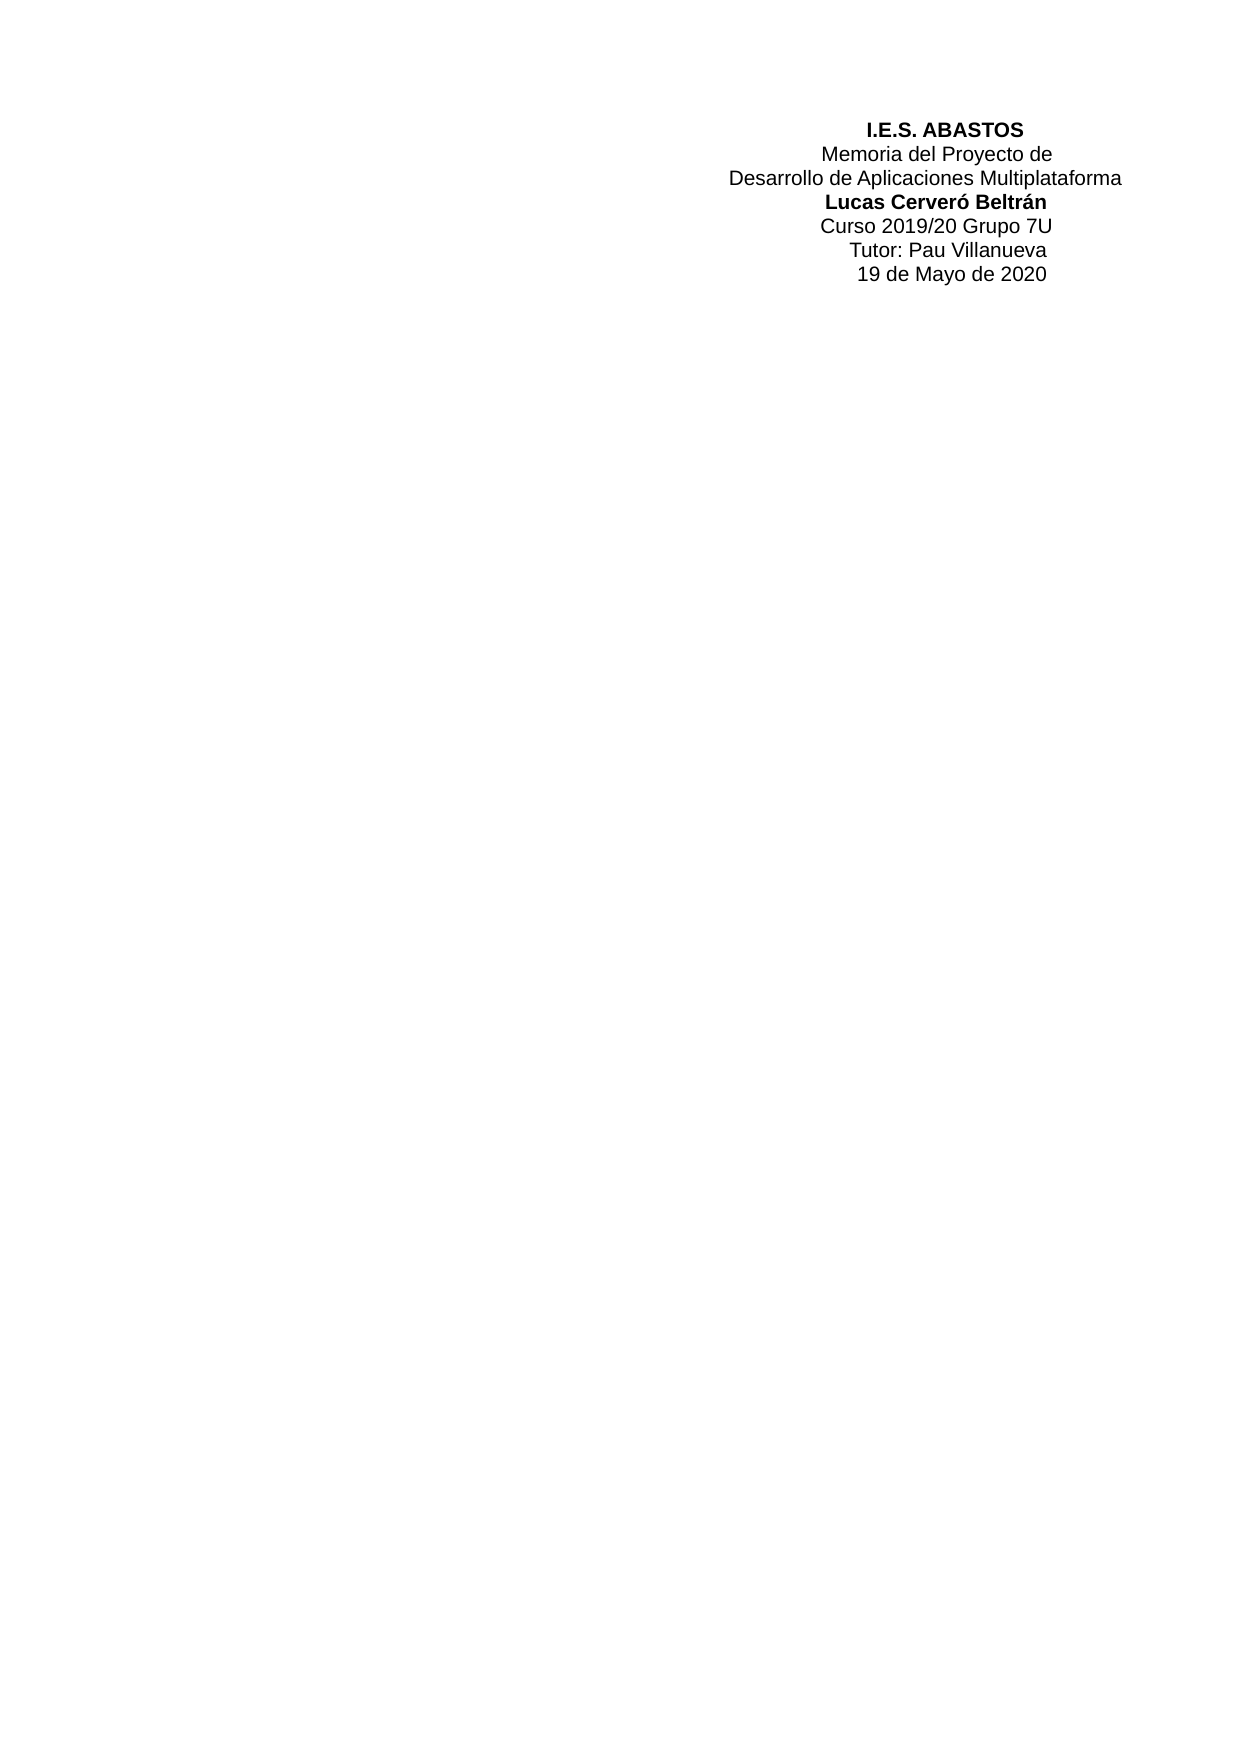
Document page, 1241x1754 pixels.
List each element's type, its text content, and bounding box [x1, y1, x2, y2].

text Desarrollo de Aplicaciones Multiplataforma [118, 166, 1122, 190]
text Lucas Cerveró Beltrán [118, 190, 1122, 214]
text 19 de Mayo de 2020 [118, 262, 1122, 286]
text I.E.S. ABASTOS [118, 118, 1122, 142]
text Curso 2019/20 Grupo 7U [118, 214, 1122, 238]
text Memoria del Proyecto de [118, 142, 1122, 166]
text Tutor: Pau Villanueva [118, 238, 1122, 262]
